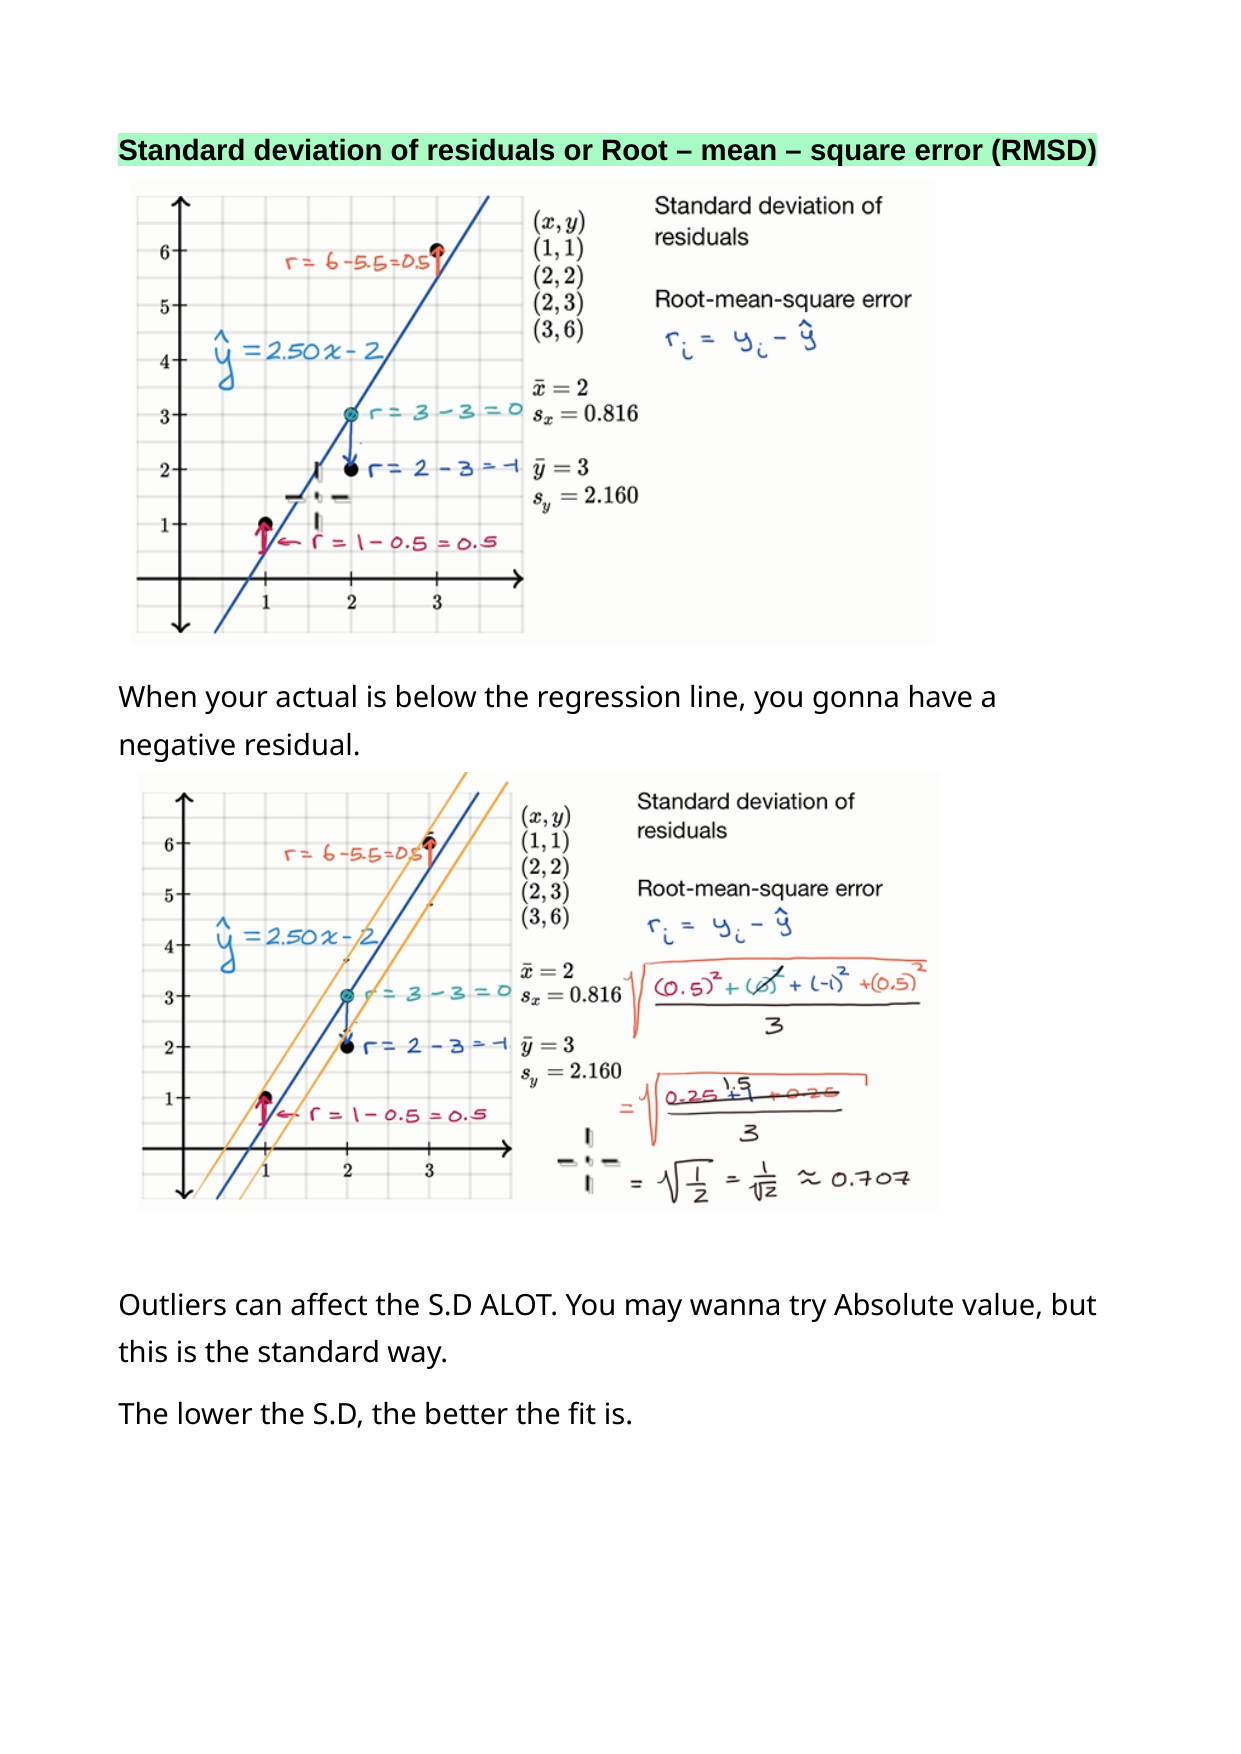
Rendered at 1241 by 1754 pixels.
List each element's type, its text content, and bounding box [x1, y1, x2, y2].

picture [137, 772, 940, 1210]
text When your actual is below the regression line, you gonna have a negative residual. [118, 676, 1122, 764]
text The lower the S.D, the better the fit is. [118, 1393, 1122, 1433]
picture [130, 178, 936, 646]
text Outliers can affect the S.D ALOT. You may wanna try Absolute value, but this is the standard way. [118, 1284, 1122, 1371]
